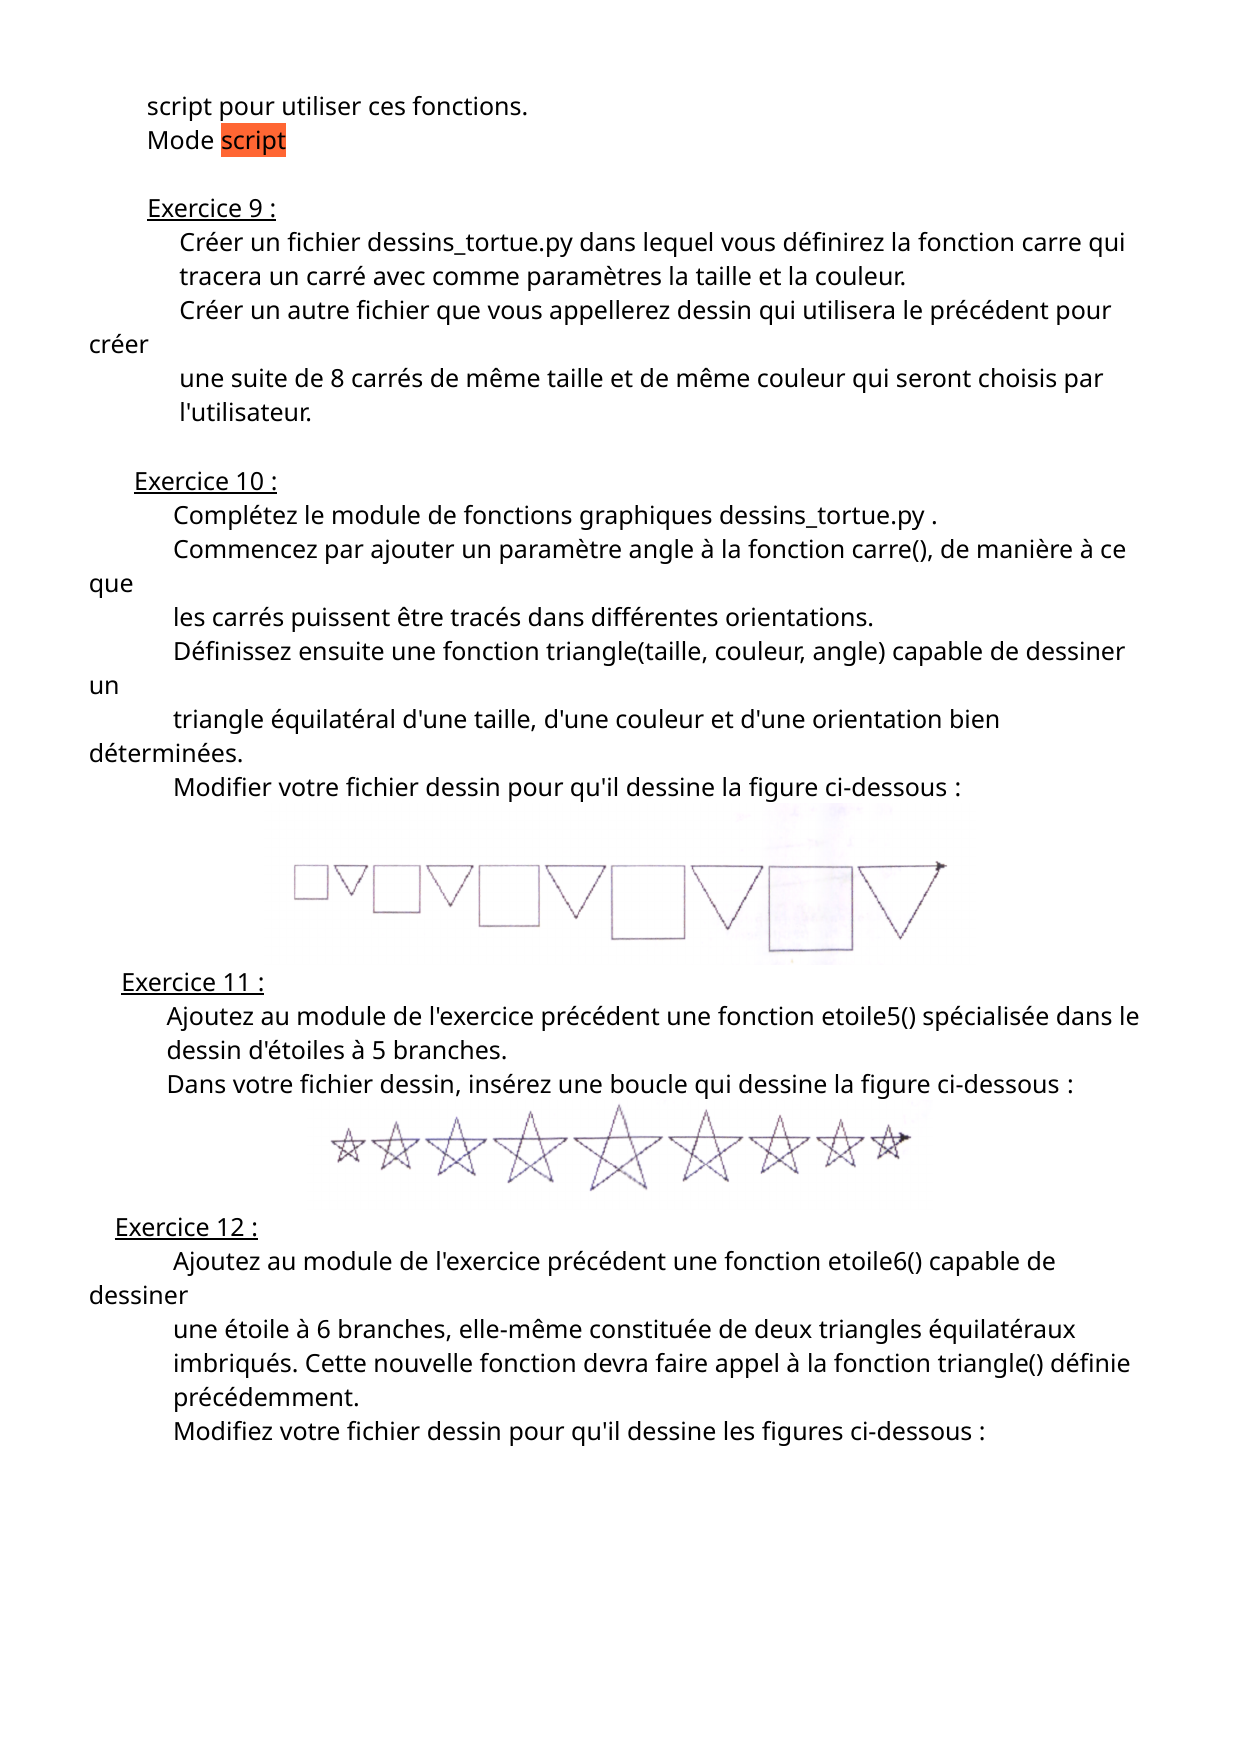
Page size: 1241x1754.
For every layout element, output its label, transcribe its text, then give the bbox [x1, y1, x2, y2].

text précédemment. [88, 1379, 1152, 1413]
text Dans votre fichier dessin, insérez une boucle qui dessine la figure ci-dessous : [88, 1066, 1152, 1100]
text Ajoutez au module de l'exercice précédent une fonction etoile6() capable de dessiner [88, 1243, 1152, 1311]
text dessin d'étoiles à 5 branches. [88, 1032, 1152, 1066]
text Définissez ensuite une fonction triangle(taille, couleur, angle) capable de dessiner un [88, 633, 1152, 702]
text Exercice 9 : [88, 191, 1152, 225]
text Exercice 11 : [88, 804, 1152, 998]
text Commencez par ajouter un paramètre angle à la fonction carre(), de manière à ce que [88, 531, 1152, 599]
text tracera un carré avec comme paramètres la taille et la couleur. [88, 259, 1152, 293]
text Mode script [88, 123, 1152, 157]
text l'utilisateur. [88, 395, 1152, 429]
text les carrés puissent être tracés dans différentes orientations. [88, 599, 1152, 633]
text une étoile à 6 branches, elle-même constituée de deux triangles équilatéraux [88, 1311, 1152, 1345]
text triangle équilatéral d'une taille, d'une couleur et d'une orientation bien déterminées. [88, 702, 1152, 770]
text imbriqués. Cette nouvelle fonction devra faire appel à la fonction triangle() définie [88, 1345, 1152, 1379]
text Modifiez votre fichier dessin pour qu'il dessine les figures ci-dessous : [88, 1413, 1152, 1448]
text script pour utiliser ces fonctions. [88, 88, 1152, 123]
text Exercice 12 : [88, 1100, 1152, 1243]
text Créer un fichier dessins_tortue.py dans lequel vous définirez la fonction carre qui [88, 225, 1152, 259]
text une suite de 8 carrés de même taille et de même couleur qui seront choisis par [88, 361, 1152, 395]
text Exercice 10 : [88, 463, 1152, 497]
text Créer un autre fichier que vous appellerez dessin qui utilisera le précédent pour créer [88, 293, 1152, 361]
text Modifier votre fichier dessin pour qu'il dessine la figure ci-dessous : [88, 770, 1152, 804]
text Ajoutez au module de l'exercice précédent une fonction etoile5() spécialisée dans le [88, 998, 1152, 1032]
text Complétez le module de fonctions graphiques dessins_tortue.py . [88, 497, 1152, 531]
